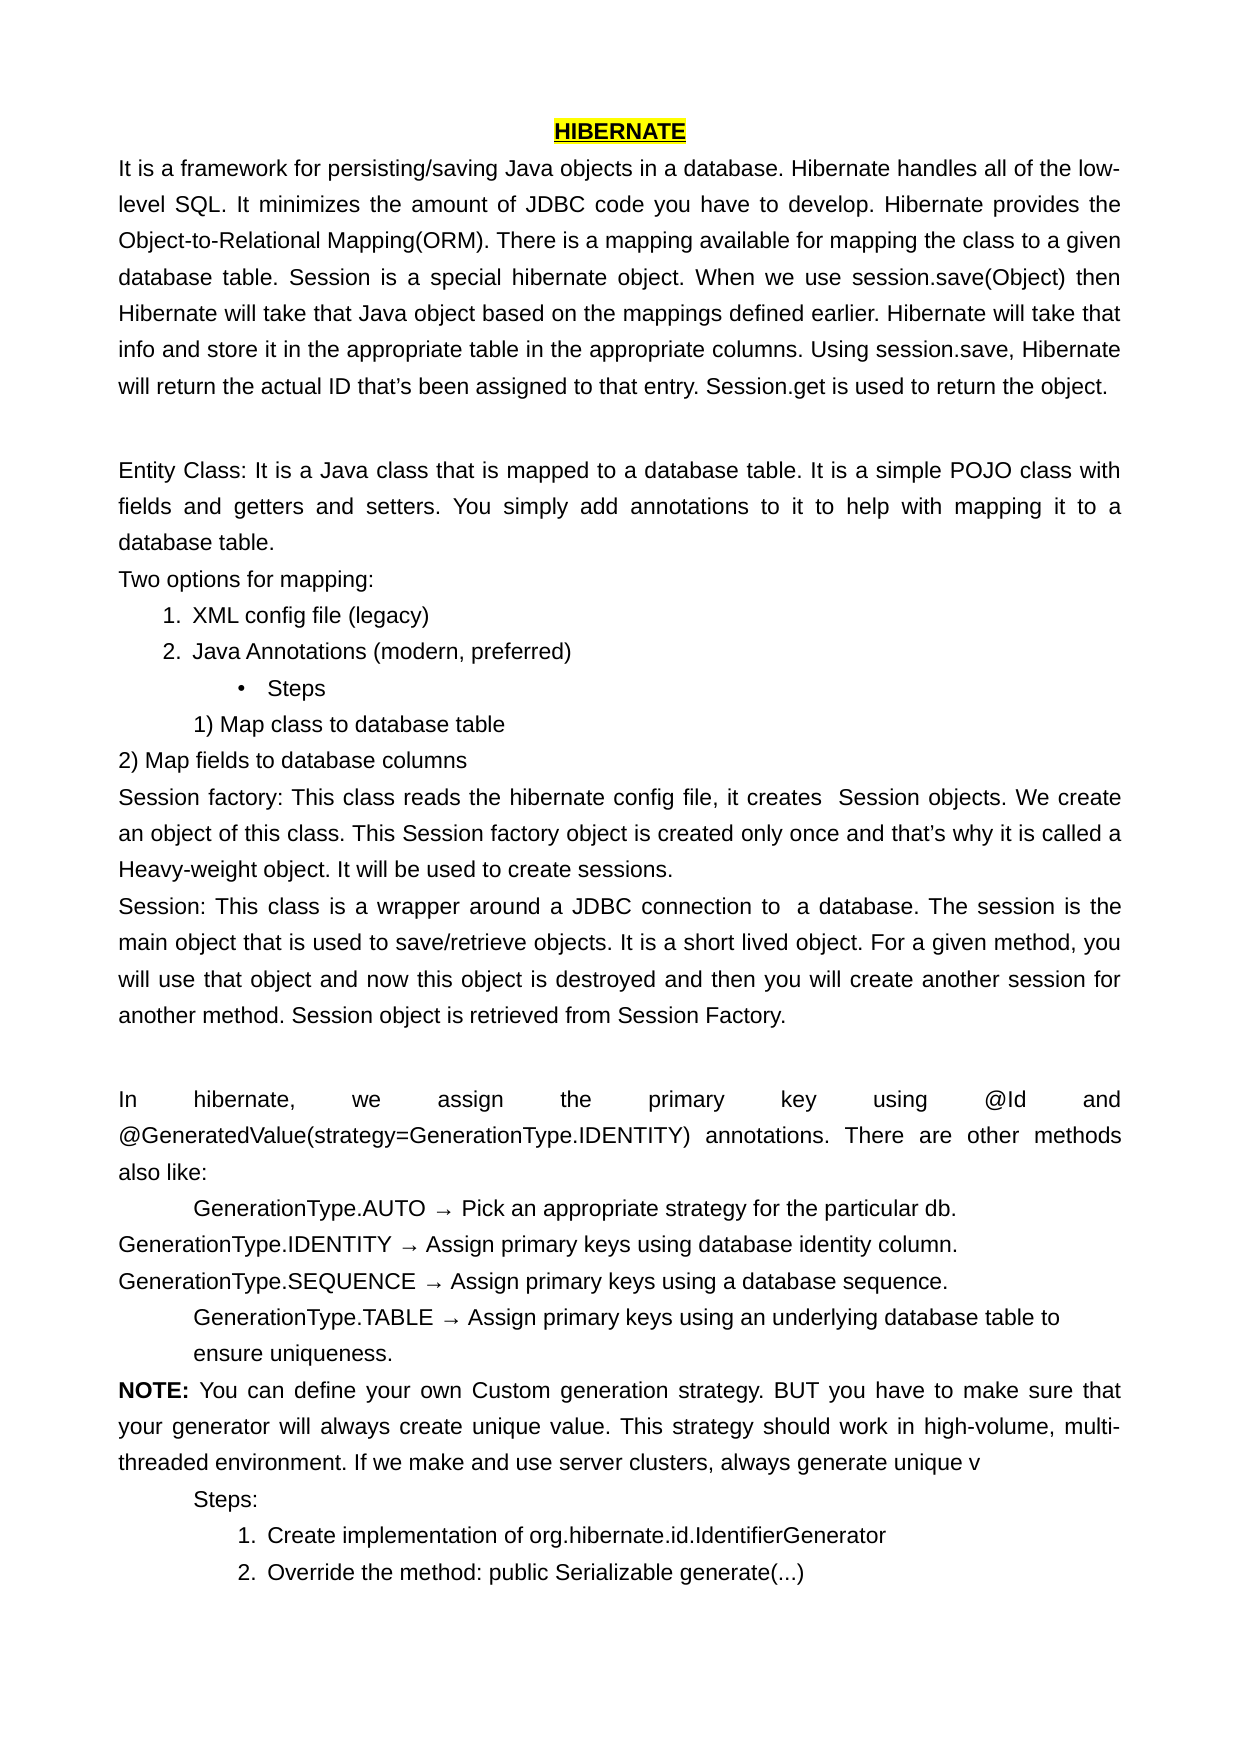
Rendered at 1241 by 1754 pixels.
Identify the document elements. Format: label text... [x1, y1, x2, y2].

text Session: This class is a wrapper around a JDBC connection to a database. The session is the main object that is used to save/retrieve objects. It is a short lived object. For a given method, you will use that object and now this object is destroyed and then you will create another session for another method. Session object is retrieved from Session Factory. [118, 893, 1122, 1028]
text Session factory: This class reads the hibernate config file, it creates Session objects. We create an object of this class. This Session factory object is created only once and that’s why it is called a Heavy-weight object. It will be used to create sessions. [118, 784, 1122, 883]
text In hibernate, we assign the primary key using @Id and @GeneratedValue(strategy=GenerationType.IDENTITY) annotations. There are other methods also like: [118, 1086, 1122, 1185]
text Steps: [118, 1486, 1122, 1512]
list XML config file (legacy) [162, 602, 1122, 628]
list Create implementation of org.hibernate.id.IdentifierGenerator [237, 1522, 1122, 1548]
text GenerationType.IDENTITY → Assign primary keys using database identity column. [118, 1231, 1122, 1258]
text GenerationType.AUTO → Pick an appropriate strategy for the particular db. [118, 1195, 1122, 1221]
text It is a framework for persisting/saving Java objects in a database. Hibernate handles all of the low-level SQL. It minimizes the amount of JDBC code you have to develop. Hibernate provides the Object-to-Relational Mapping(ORM). There is a mapping available for mapping the class to a given database table. Session is a special hibernate object. When we use session.save(Object) then Hibernate will take that Java object based on the mappings defined earlier. Hibernate will take that info and store it in the appropriate table in the appropriate columns. Using session.save, Hibernate will return the actual ID that’s been assigned to that entry. Session.get is used to return the object. [118, 154, 1122, 399]
text GenerationType.SEQUENCE → Assign primary keys using a database sequence. [118, 1268, 1122, 1294]
list Java Annotations (modern, preferred) [162, 638, 1122, 665]
text HIBERNATE [118, 118, 1122, 144]
text Two options for mapping: [118, 566, 1122, 592]
text 1) Map class to database table [193, 711, 1122, 737]
text 2) Map fields to database columns [118, 747, 1122, 774]
list Override the method: public Serializable generate(...) [237, 1558, 1122, 1585]
text GenerationType.TABLE → Assign primary keys using an underlying database table to ensure uniqueness. [193, 1304, 1122, 1367]
text NOTE: You can define your own Custom generation strategy. BUT you have to make sure that your generator will always create unique value. This strategy should work in high-volume, multi-threaded environment. If we make and use server clusters, always generate unique v [118, 1377, 1122, 1476]
list Steps [237, 675, 1122, 701]
text Entity Class: It is a Java class that is mapped to a database table. It is a simple POJO class with fields and getters and setters. You simply add annotations to it to help with mapping it to a database table. [118, 457, 1122, 556]
